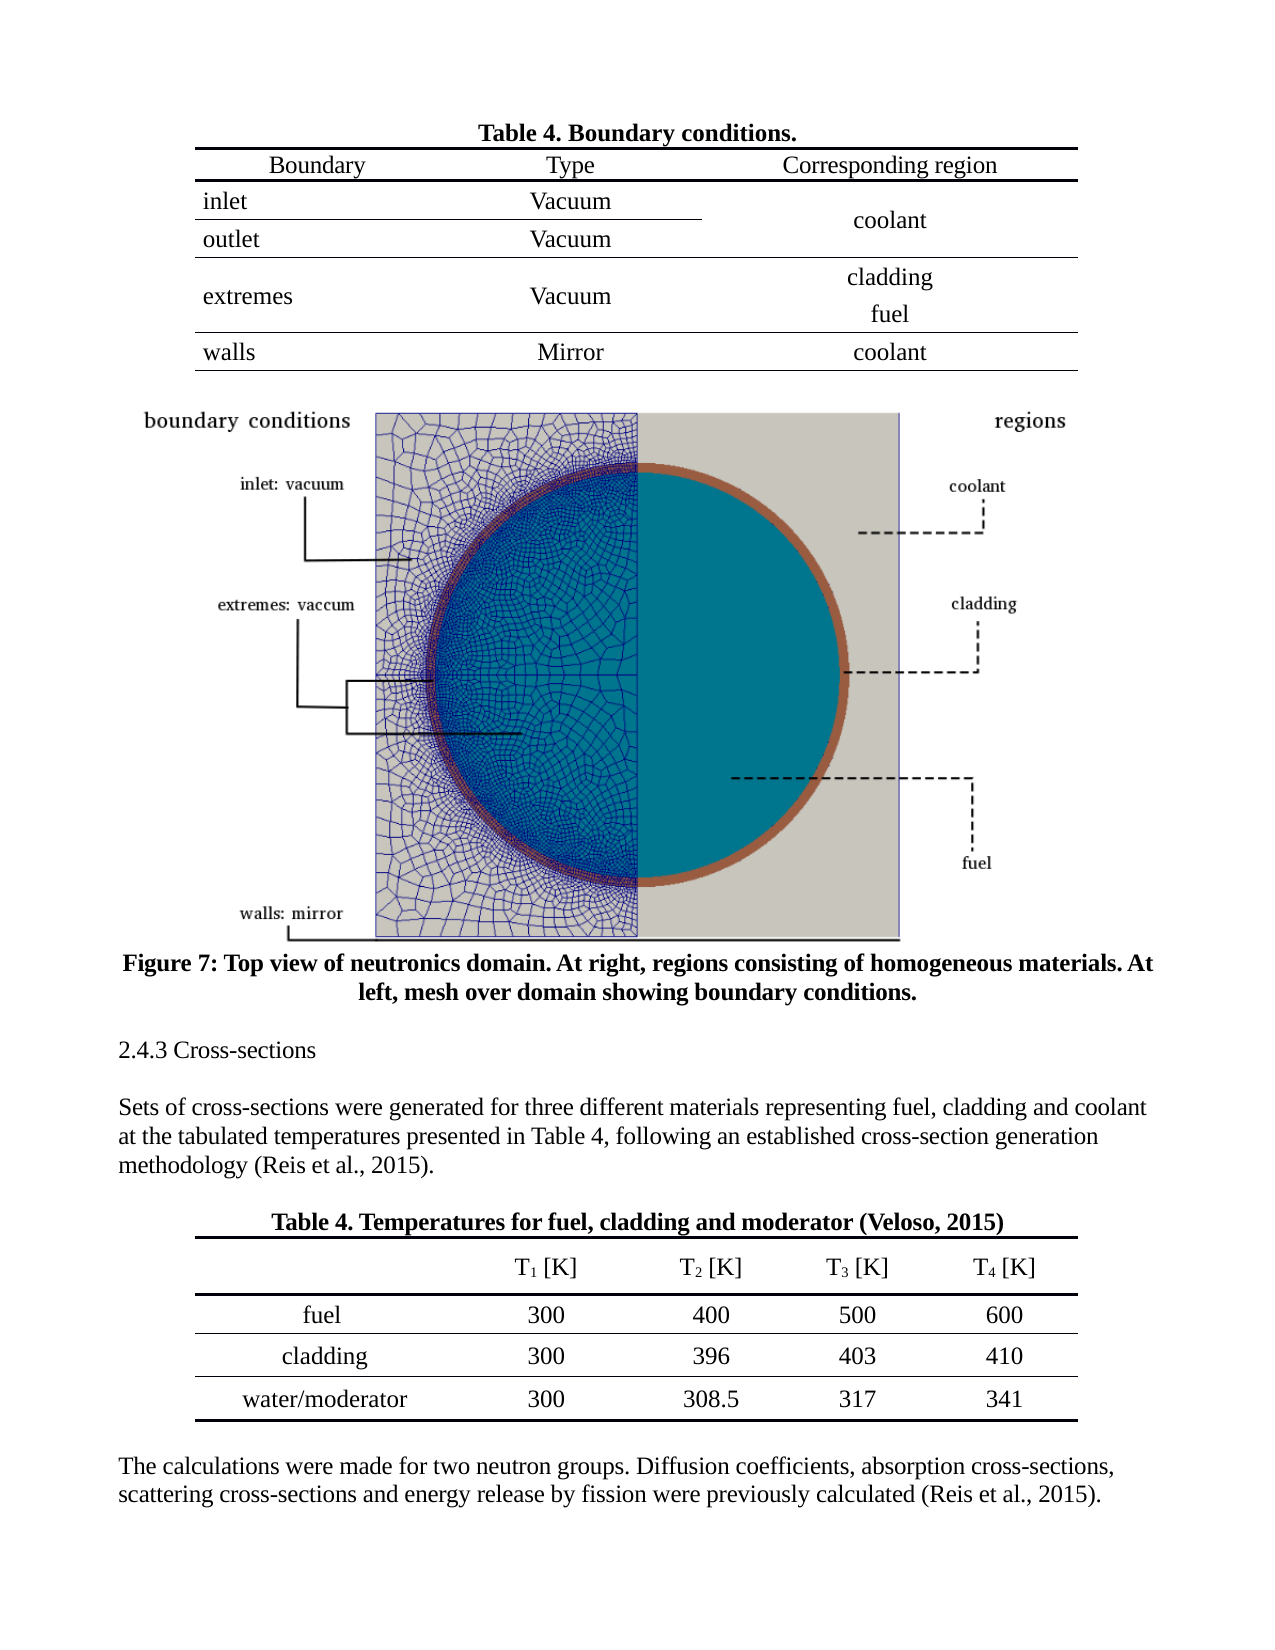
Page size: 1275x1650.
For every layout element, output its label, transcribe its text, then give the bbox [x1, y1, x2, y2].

table_cell 396 [638, 1334, 784, 1376]
table_cell coolant [702, 182, 1078, 257]
table_cell 308.5 [638, 1377, 784, 1419]
table_cell 500 [784, 1296, 931, 1333]
table_cell walls [195, 333, 439, 370]
table_cell cladding [195, 1334, 454, 1376]
text Table 4. Boundary conditions. [118, 118, 1157, 147]
table_header Corresponding region [702, 150, 1078, 179]
table_header T1 [K] [454, 1239, 638, 1293]
table_cell outlet [195, 220, 439, 257]
table_cell 410 [931, 1334, 1078, 1376]
table_cell 300 [454, 1377, 638, 1419]
text 2.4.3 Cross-sections [118, 1035, 1157, 1063]
table_cell 600 [931, 1296, 1078, 1333]
text Figure 7: Top view of neutronics domain. At right, regions consisting of homogeneous materials. At left, mesh over domain showing boundary conditions. [118, 949, 1157, 1006]
table_cell coolant [702, 333, 1078, 370]
table_cell water/moderator [195, 1377, 454, 1419]
table_cell fuel [195, 1296, 454, 1333]
table_cell Mirror [439, 333, 702, 370]
table_header T2 [K] [638, 1239, 784, 1293]
table_cell Vacuum [439, 182, 702, 219]
table_header T3 [K] [784, 1239, 931, 1293]
table_header Type [439, 150, 702, 179]
text The calculations were made for two neutron groups. Diffusion coefficients, absorption cross-sections, scattering cross-sections and energy release by fission were previously calculated (Reis et al., 2015). [118, 1451, 1157, 1508]
table_cell 300 [454, 1296, 638, 1333]
table_cell cladding fuel [702, 258, 1078, 332]
table_cell 300 [454, 1334, 638, 1376]
table_cell 403 [784, 1334, 931, 1376]
text Table 4. Temperatures for fuel, cladding and moderator (Veloso, 2015) [118, 1207, 1157, 1236]
table_header T4 [K] [931, 1239, 1078, 1293]
text Sets of cross-sections were generated for three different materials representing fuel, cladding and coolant at the tabulated temperatures presented in Table 4, following an established cross-section generation methodology (Reis et al., 2015). [118, 1092, 1157, 1178]
table_cell inlet [195, 182, 439, 219]
picture [118, 400, 1157, 949]
table_cell Vacuum [439, 220, 702, 257]
table_cell 400 [638, 1296, 784, 1333]
table_cell extremes [195, 258, 439, 332]
table_header Boundary [195, 150, 439, 179]
table_cell 317 [784, 1377, 931, 1419]
table_cell 341 [931, 1377, 1078, 1419]
table_cell Vacuum [439, 258, 702, 332]
table_header [195, 1239, 454, 1293]
